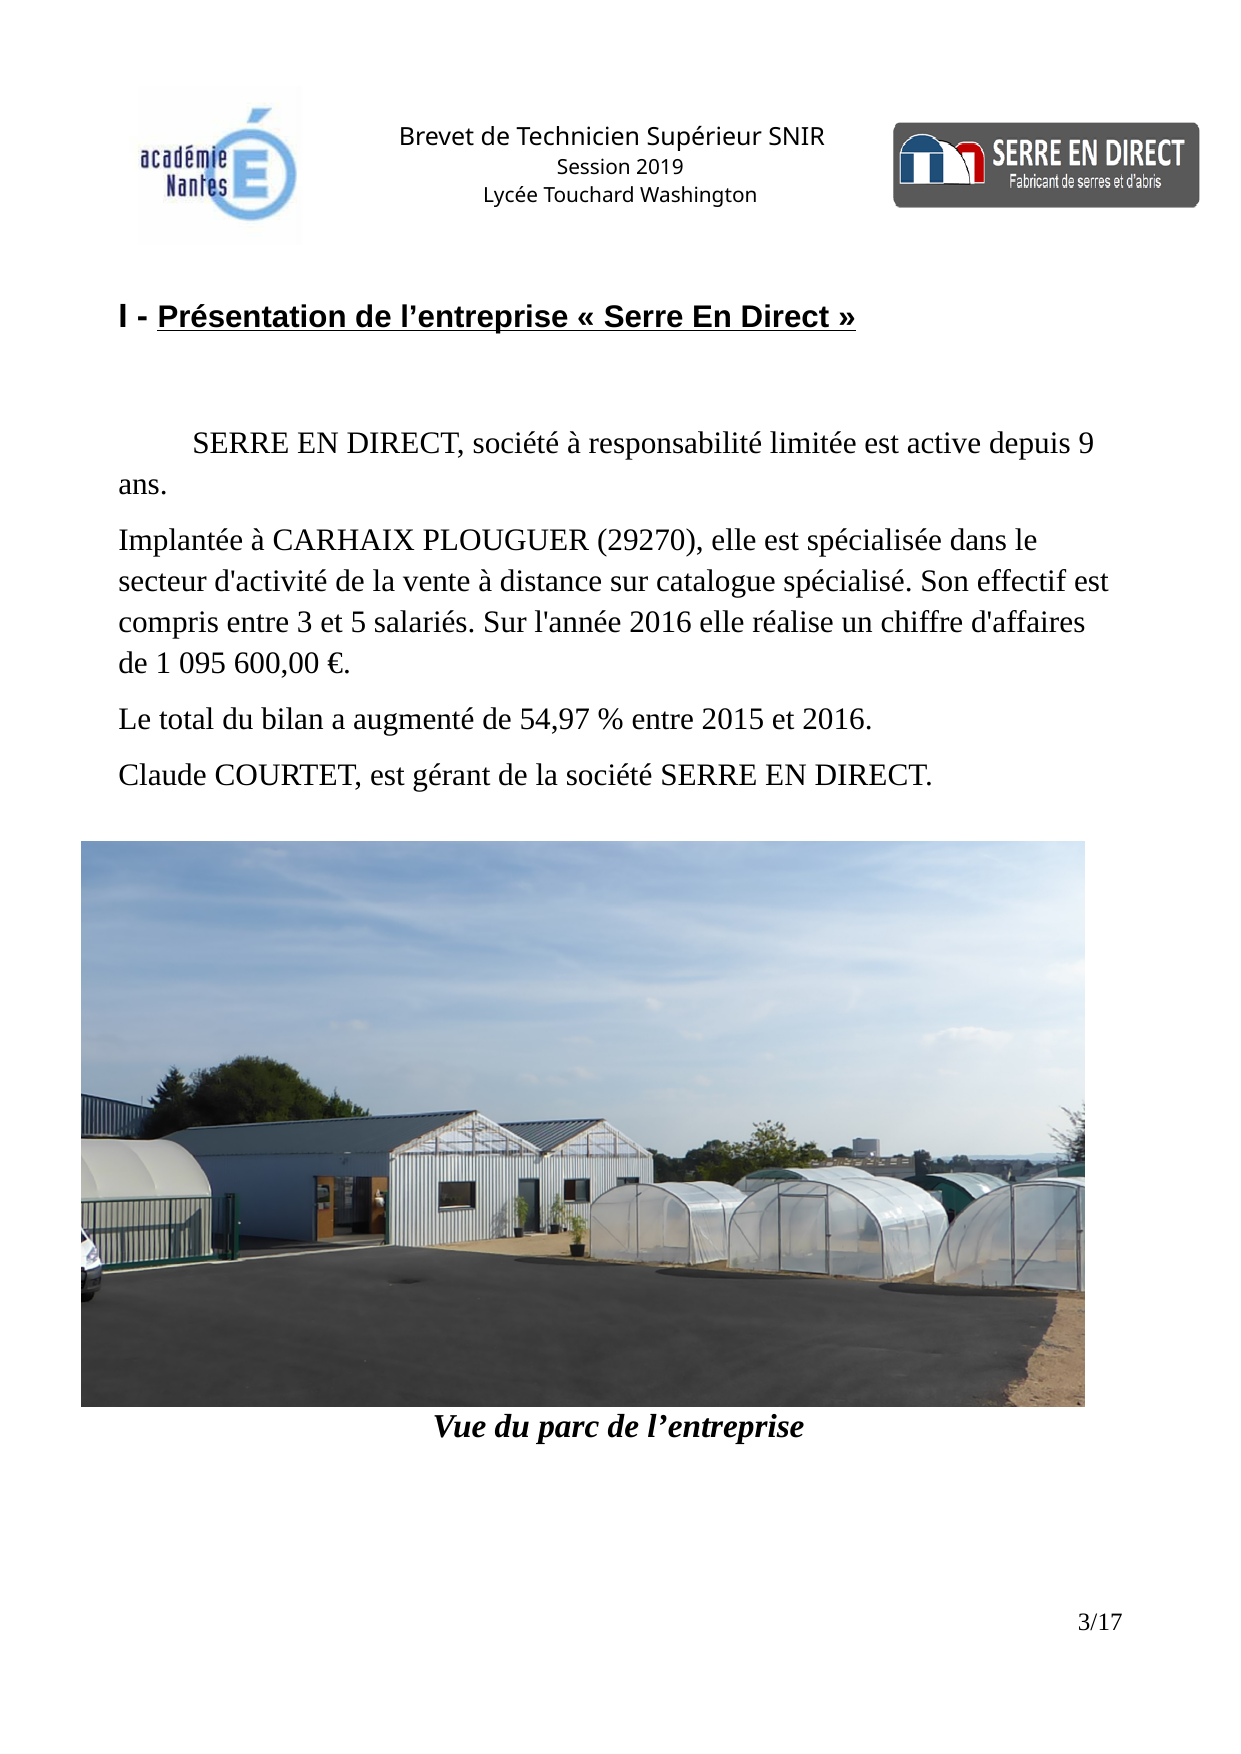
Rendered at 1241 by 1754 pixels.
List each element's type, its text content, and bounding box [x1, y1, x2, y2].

text Implantée à CARHAIX PLOUGUER (29270), elle est spécialisée dans le secteur d'activité de la vente à distance sur catalogue spécialisé. Son effectif est compris entre 3 et 5 salariés. Sur l'année 2016 elle réalise un chiffre d'affaires de 1 095 600,00 €. [118, 521, 1122, 681]
picture [113, 86, 322, 248]
picture [888, 120, 1203, 212]
subtitle I - Présentation de l’entreprise « Serre En Direct » [118, 296, 1122, 335]
text Claude COURTET, est gérant de la société SERRE EN DIRECT. [118, 756, 1122, 792]
text SERRE EN DIRECT, société à responsabilité limitée est active depuis 9 ans. [118, 424, 1122, 501]
text Le total du bilan a augmenté de 54,97 % entre 2015 et 2016. [118, 701, 1122, 736]
text Vue du parc de l’entreprise [118, 831, 1122, 1444]
picture [81, 841, 1085, 1407]
